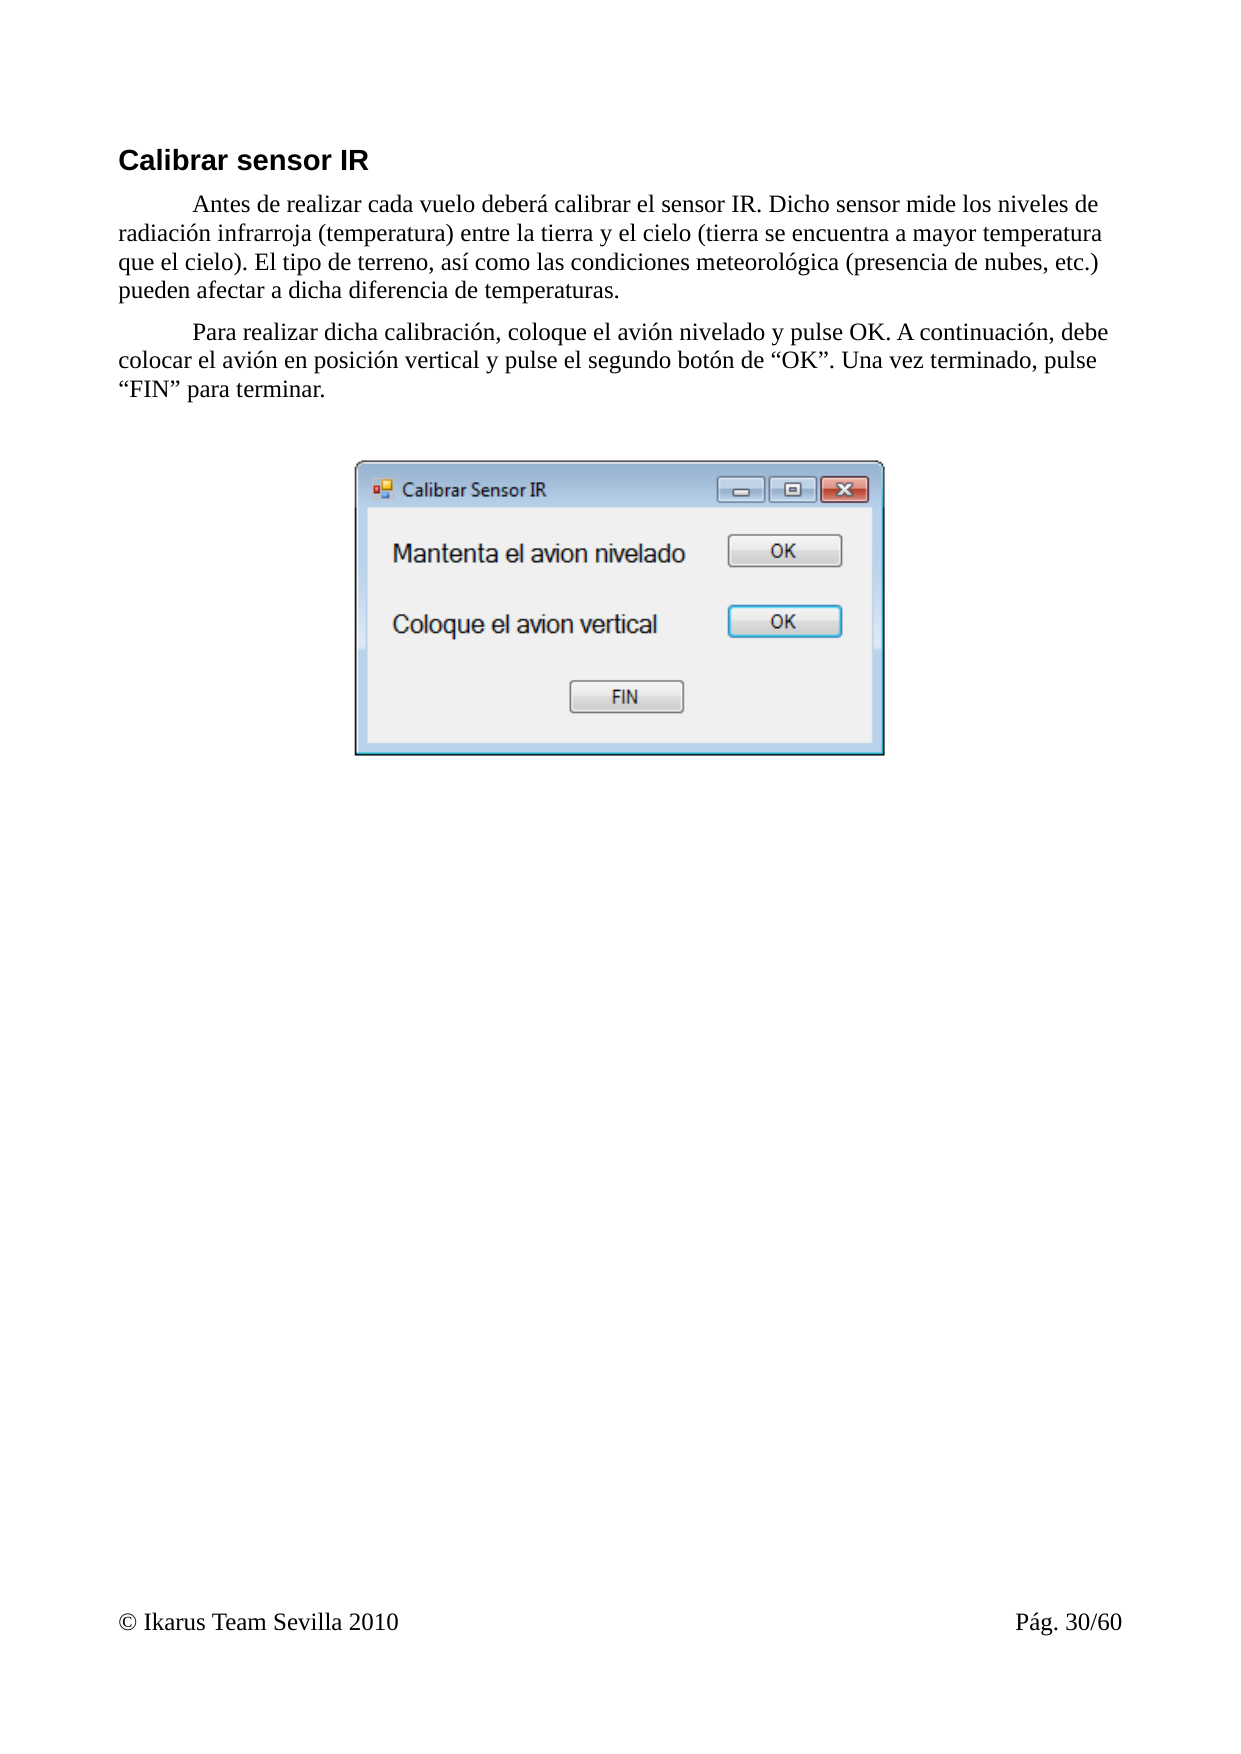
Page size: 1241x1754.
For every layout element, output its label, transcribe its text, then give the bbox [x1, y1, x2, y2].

text Para realizar dicha calibración, coloque el avión nivelado y pulse OK. A continuación, debe colocar el avión en posición vertical y pulse el segundo botón de “OK”. Una vez terminado, pulse “FIN” para terminar. [118, 317, 1122, 403]
subtitle Calibrar sensor IR [118, 143, 1122, 177]
text Antes de realizar cada vuelo deberá calibrar el sensor IR. Dicho sensor mide los niveles de radiación infrarroja (temperatura) entre la tierra y el cielo (tierra se encuentra a mayor temperatura que el cielo). El tipo de terreno, así como las condiciones meteorológica (presencia de nubes, etc.) pueden afectar a dicha diferencia de temperaturas. [118, 189, 1122, 304]
picture [352, 456, 888, 759]
